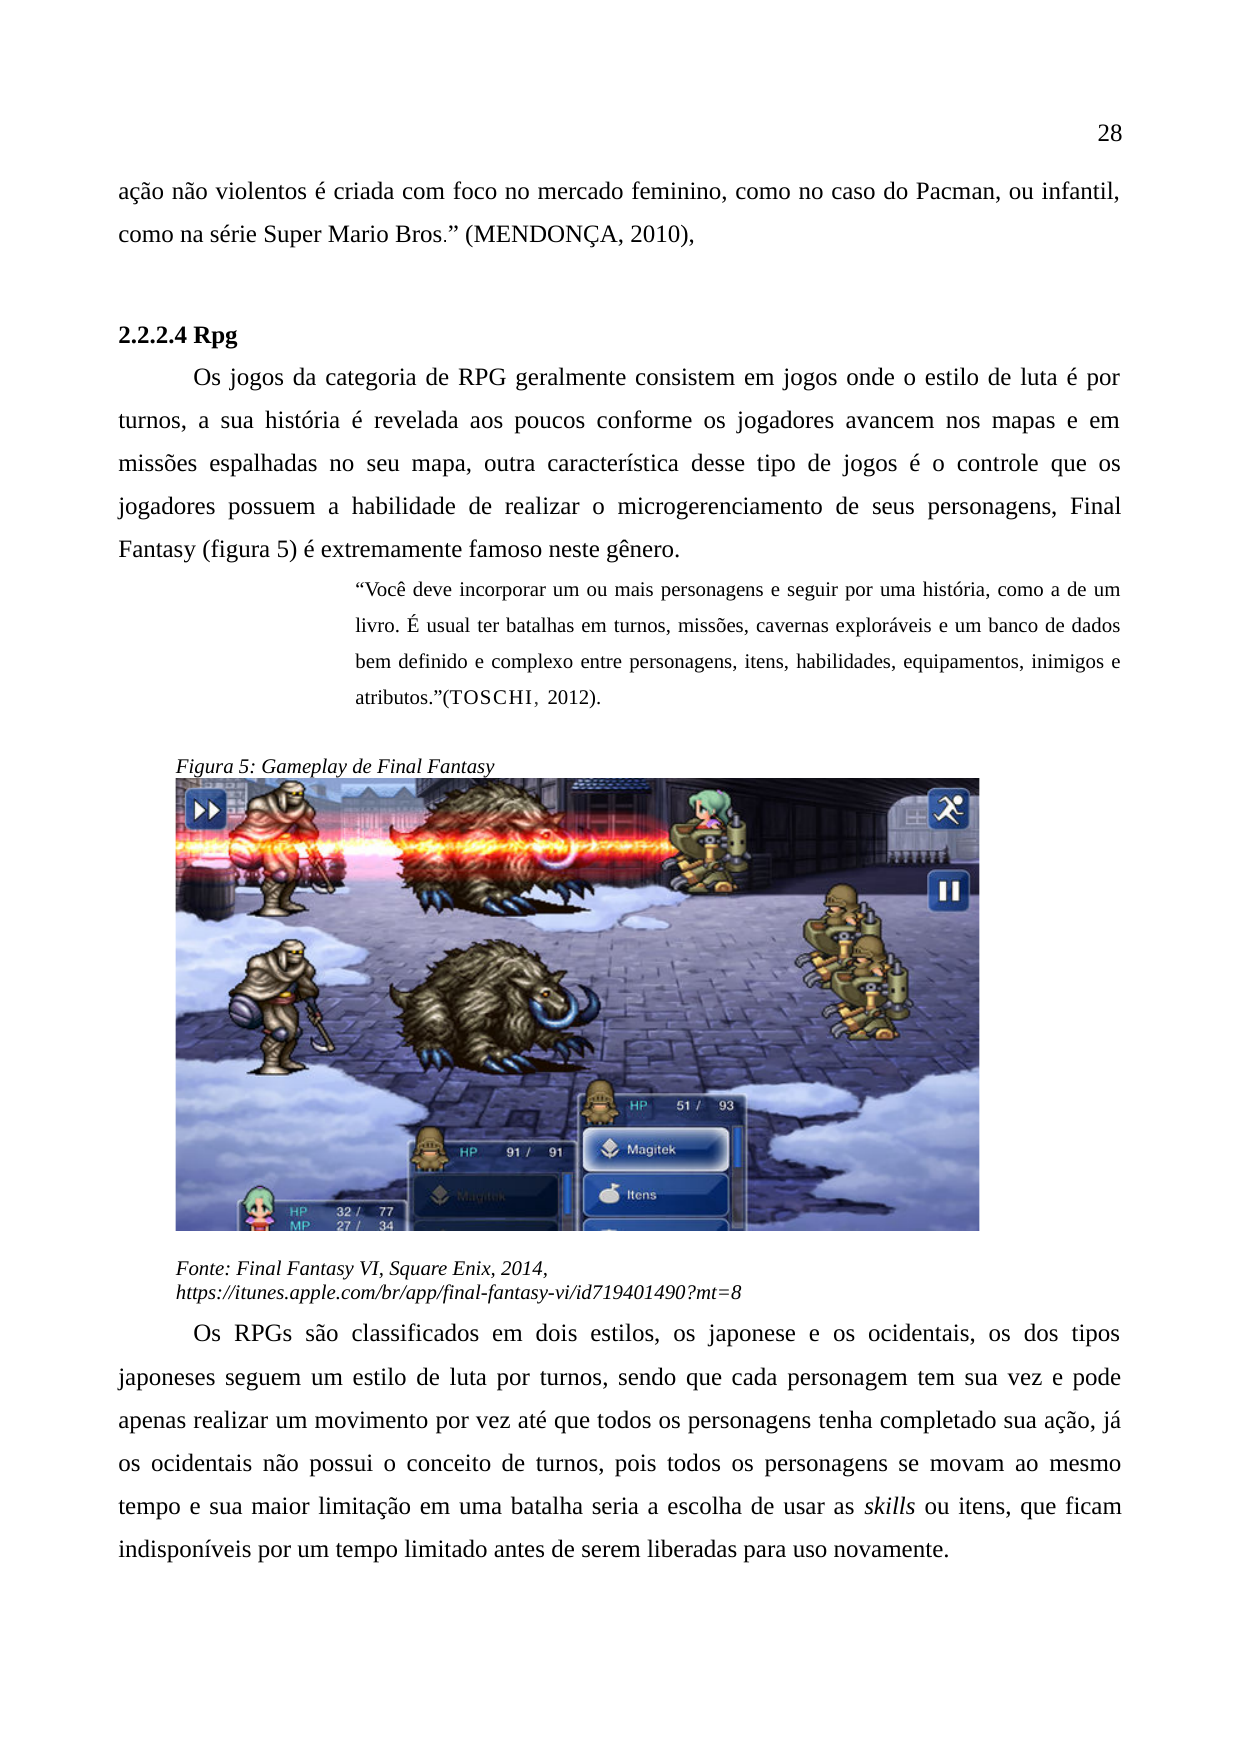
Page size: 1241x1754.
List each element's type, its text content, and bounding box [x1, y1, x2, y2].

text “Você deve incorporar um ou mais personagens e seguir por uma história, como a de um livro. É usual ter batalhas em turnos, missões, cavernas exploráveis e um banco de dados bem definido e complexo entre personagens, itens, habilidades, equipamentos, inimigos e atributos.”(TOSCHI, 2012). [355, 577, 1122, 709]
text ação não violentos é criada com foco no mercado feminino, como no caso do Pacman, ou infantil, como na série Super Mario Bros.” (MENDONÇA, 2010), [118, 176, 1122, 248]
picture [175, 778, 980, 1231]
subtitle 2.2.2.4 Rpg [118, 320, 1122, 349]
text Os RPGs são classificados em dois estilos, os japonese e os ocidentais, os dos tipos japoneses seguem um estilo de luta por turnos, sendo que cada personagem tem sua vez e pode apenas realizar um movimento por vez até que todos os personagens tenha completado sua ação, já os ocidentais não possui o conceito de turnos, pois todos os personagens se movam ao mesmo tempo e sua maior limitação em uma batalha seria a escolha de usar as skills ou itens, que ficam indisponíveis por um tempo limitado antes de serem liberadas para uso novamente. [118, 721, 1122, 1563]
text Os jogos da categoria de RPG geralmente consistem em jogos onde o estilo de luta é por turnos, a sua história é revelada aos poucos conforme os jogadores avancem nos mapas e em missões espalhadas no seu mapa, outra característica desse tipo de jogos é o controle que os jogadores possuem a habilidade de realizar o microgerenciamento de seus personagens, Final Fantasy (figura 5) é extremamente famoso neste gênero. [118, 362, 1122, 563]
text Fonte: Final Fantasy VI, Square Enix, 2014, https://itunes.apple.com/br/app/final-fantasy-vi/id719401490?mt=8 [176, 1256, 979, 1304]
text Figura 5: Gameplay de Final Fantasy [176, 750, 979, 778]
